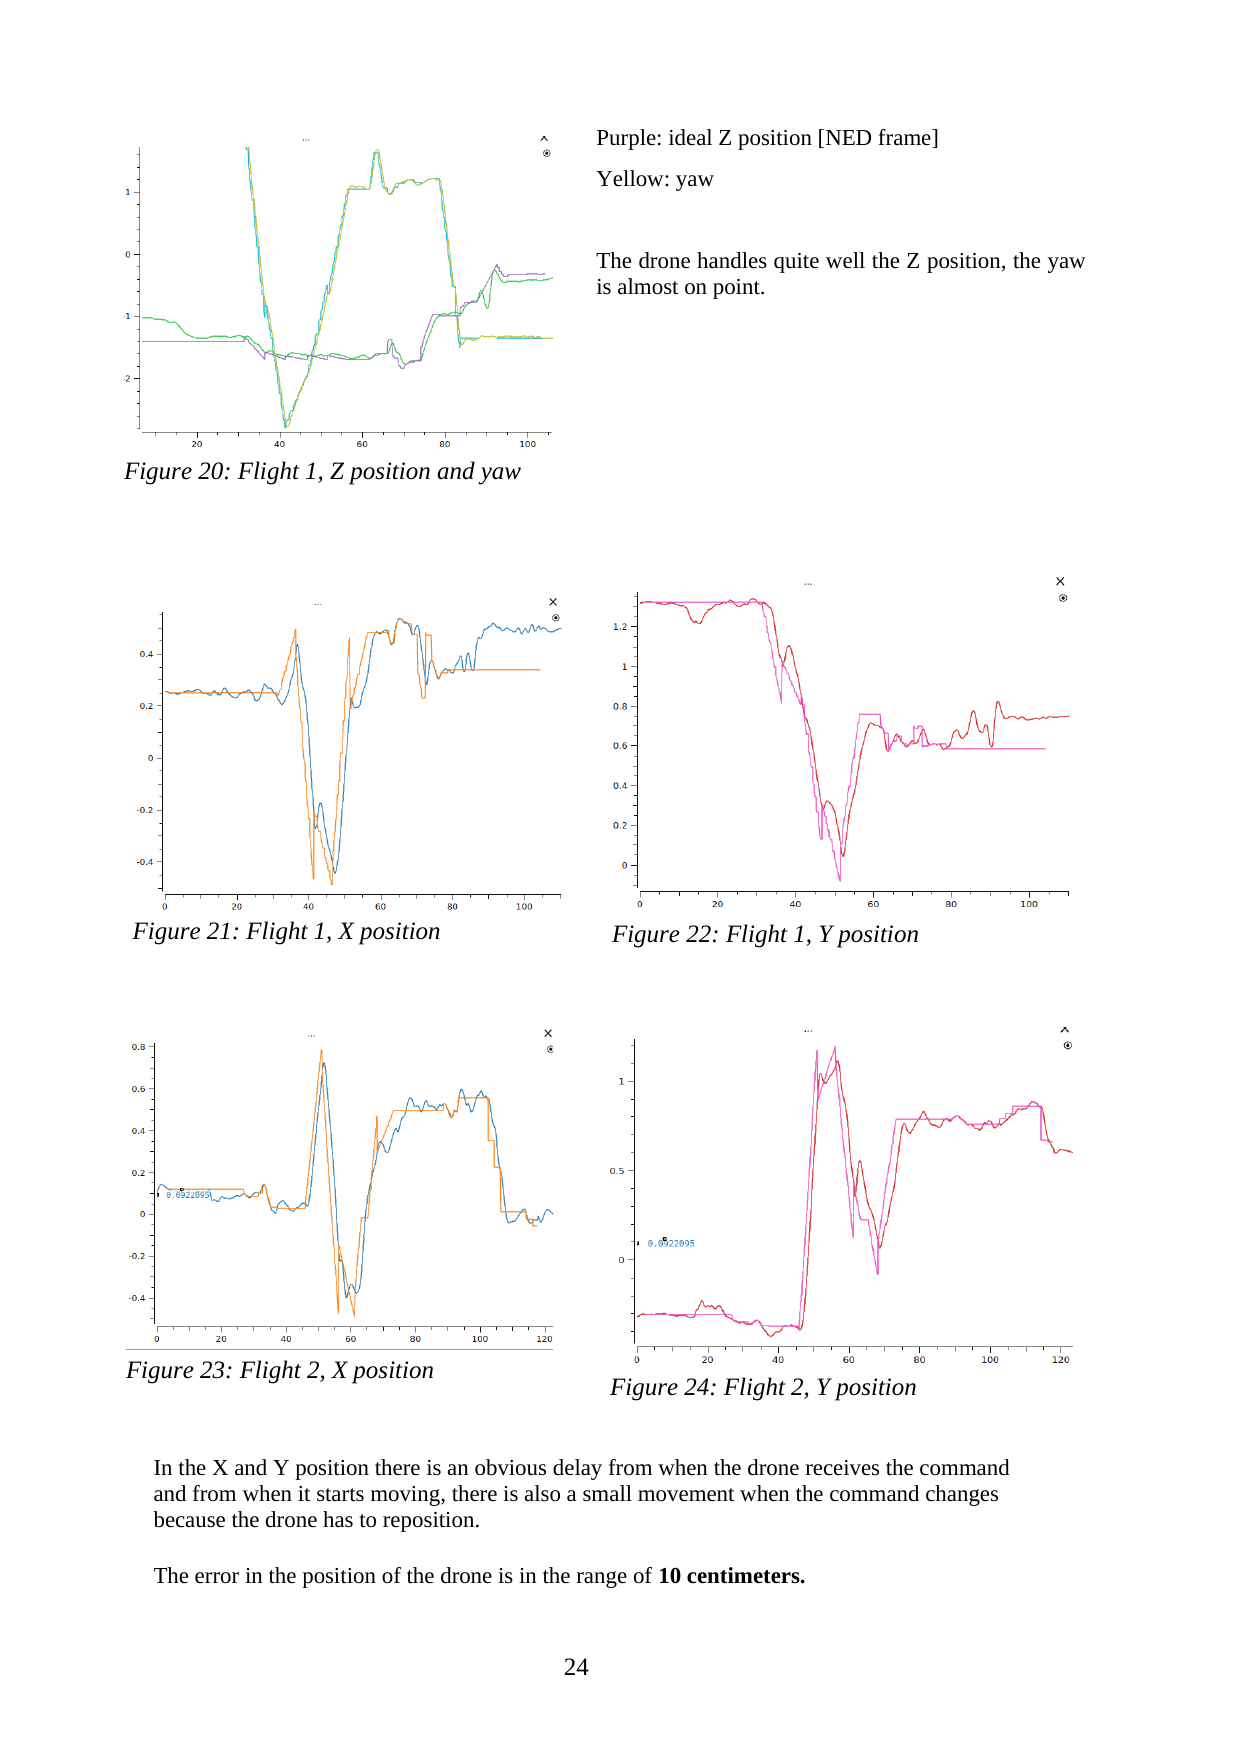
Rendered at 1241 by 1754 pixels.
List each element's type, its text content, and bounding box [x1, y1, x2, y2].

table_cell [590, 549, 1093, 1009]
table_cell [89, 118, 590, 549]
table_cell [89, 549, 590, 1009]
table_cell Purple: ideal Z position [NED frame] Yellow: yaw The drone handles quite well the Z position, the yaw is almost on point. [590, 118, 1093, 549]
picture [123, 136, 556, 451]
table_cell [89, 1009, 590, 1448]
picture [125, 1027, 554, 1350]
picture [132, 592, 564, 911]
picture [610, 1027, 1073, 1367]
table_cell [590, 1009, 1093, 1448]
table_cell In the X and Y position there is an obvious delay from when the drone receives the command and from when it starts moving, there is also a small movement when the command changes because the drone has to reposition. The error in the position of the drone is in the range of 10 centimeters. [89, 1448, 1093, 1624]
picture [611, 567, 1072, 914]
